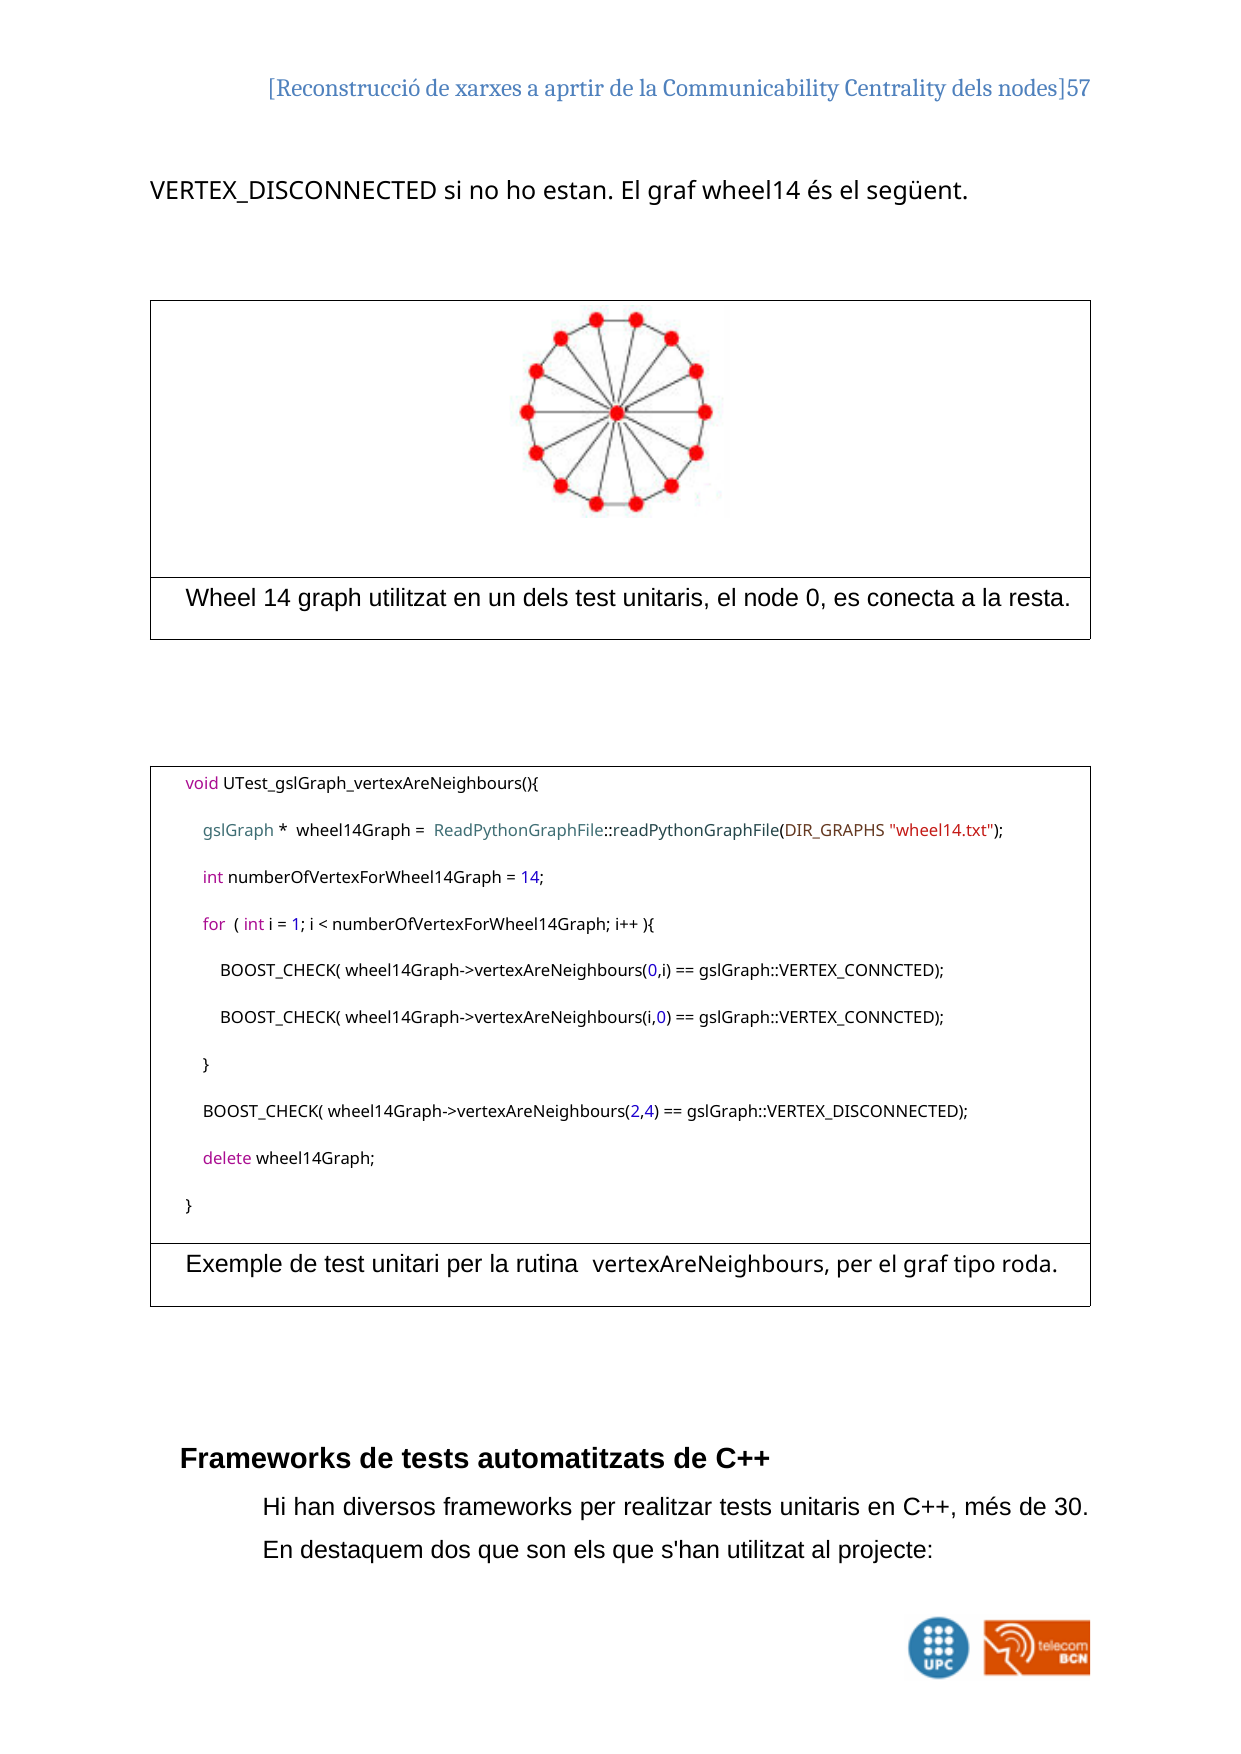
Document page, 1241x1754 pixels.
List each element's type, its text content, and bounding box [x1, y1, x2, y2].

list Hi han diversos frameworks per realitzar tests unitaris en C++, més de 30. En destaquem dos que son els que s'han utilitzat al projecte: [225, 1492, 1090, 1564]
text VERTEX_DISCONNECTED si no ho estan. El graf wheel14 és el següent. [150, 173, 1090, 207]
table_header void UTest_gslGraph_vertexAreNeighbours(){ gslGraph * wheel14Graph = ReadPythonGraphFile::readPythonGraphFile(DIR_GRAPHS "wheel14.txt"); int numberOfVertexForWheel14Graph = 14; for ( int i = 1; i < numberOfVertexForWheel14Graph; i++ ){ BOOST_CHECK( wheel14Graph->vertexAreNeighbours(0,i) == gslGraph::VERTEX_CONNCTED); BOOST_CHECK( wheel14Graph->vertexAreNeighbours(i,0) == gslGraph::VERTEX_CONNCTED); } BOOST_CHECK( wheel14Graph->vertexAreNeighbours(2,4) == gslGraph::VERTEX_DISCONNECTED); delete wheel14Graph; } [151, 767, 1090, 1243]
picture [904, 1614, 1091, 1681]
table_header [151, 301, 1090, 577]
picture [509, 305, 731, 518]
table_cell Exemple de test unitari per la rutina vertexAreNeighbours, per el graf tipo roda. [151, 1244, 1090, 1306]
table_cell Wheel 14 graph utilitzat en un dels test unitaris, el node 0, es conecta a la resta. [151, 578, 1090, 638]
subtitle Frameworks de tests automatitzats de C++ [150, 1441, 1090, 1474]
